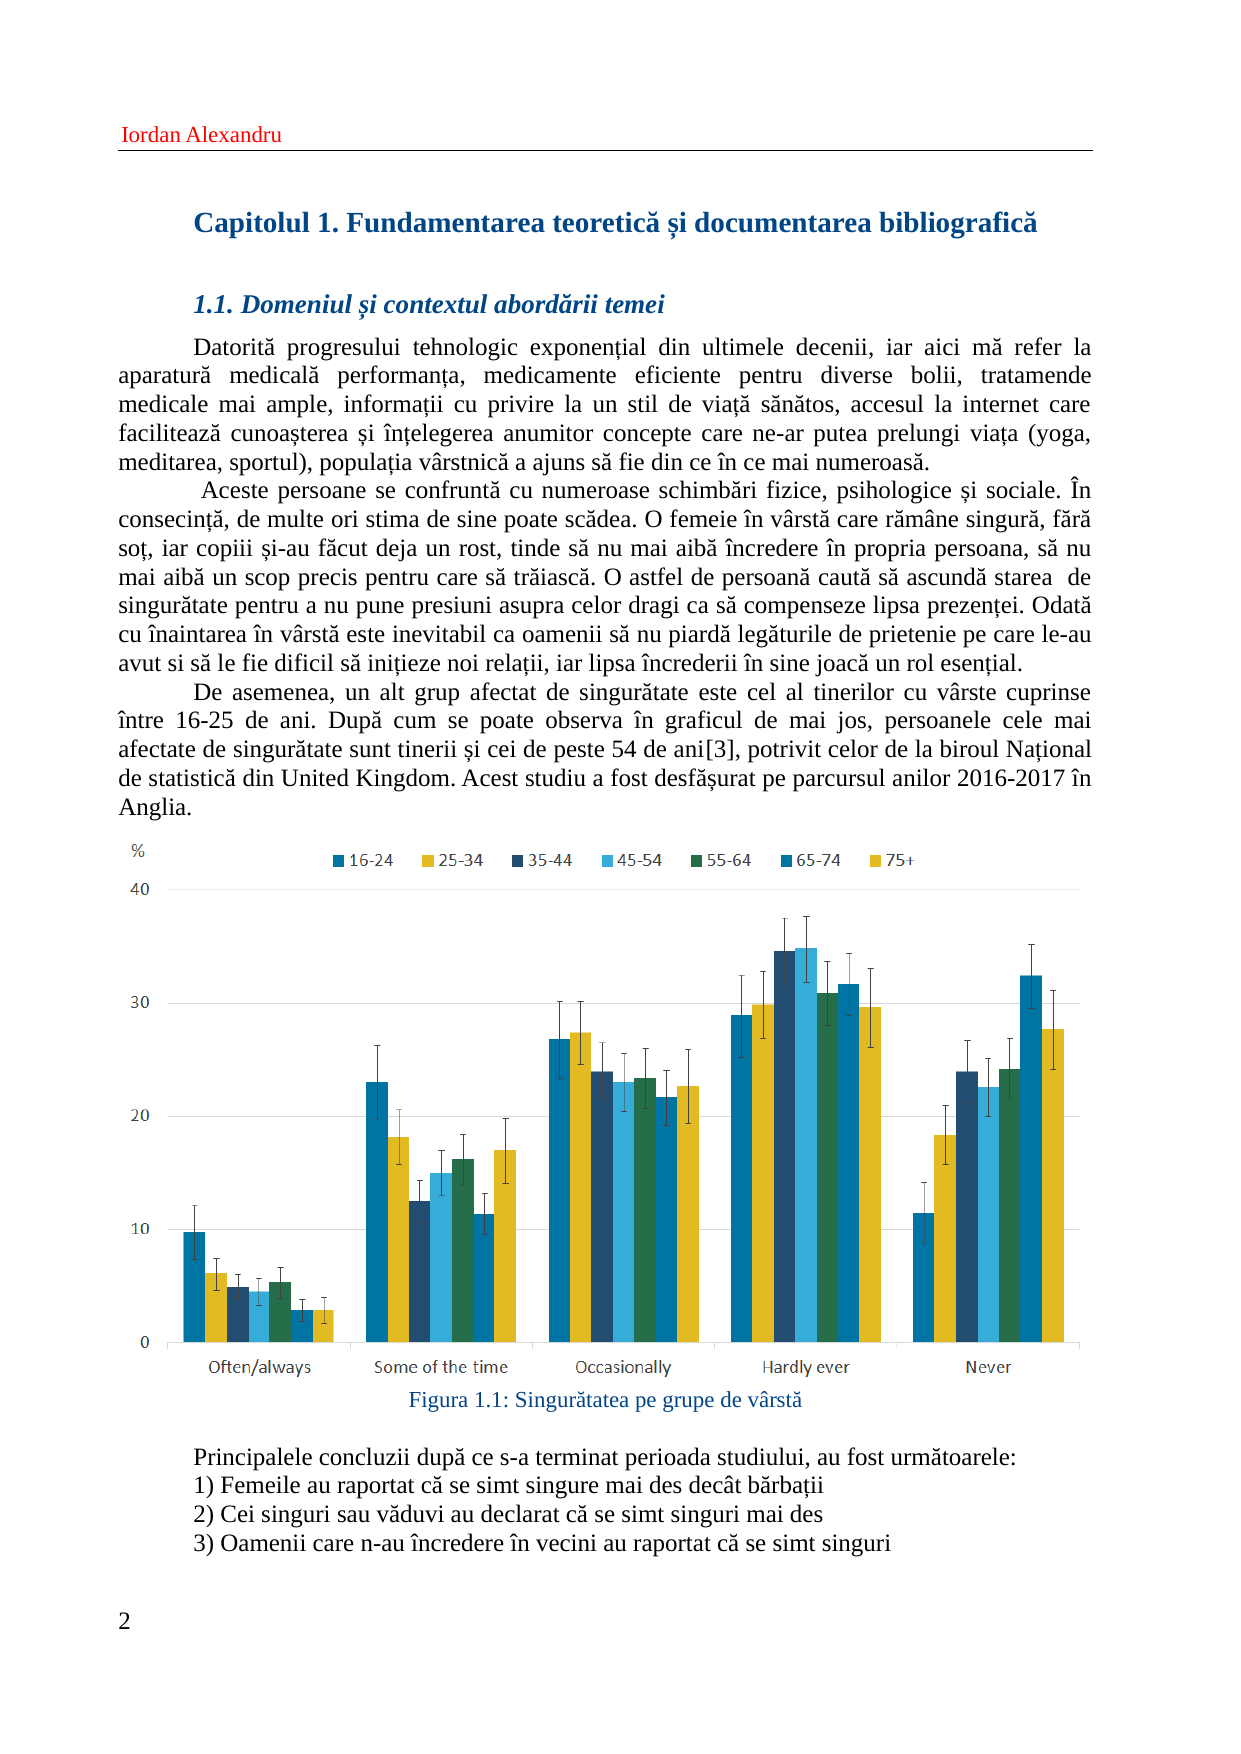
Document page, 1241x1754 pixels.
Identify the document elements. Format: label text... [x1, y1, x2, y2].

text Datorită progresului tehnologic exponențial din ultimele decenii, iar aici mă refer la aparatură medicală performanța, medicamente eficiente pentru diverse bolii, tratamende medicale mai ample, informații cu privire la un stil de viață sănătos, accesul la internet care facilitează cunoașterea și înțelegerea anumitor concepte care ne-ar putea prelungi viața (yoga, meditarea, sportul), populația vârstnică a ajuns să fie din ce în ce mai numeroasă. [118, 332, 1093, 475]
text Aceste persoane se confruntă cu numeroase schimbări fizice, psihologice și sociale. În consecință, de multe ori stima de sine poate scădea. O femeie în vârstă care rămâne singură, fără soț, iar copiii și-au făcut deja un rost, tinde să nu mai aibă încredere în propria persoana, să nu mai aibă un scop precis pentru care să trăiască. O astfel de persoană caută să ascundă starea de singurătate pentru a nu pune presiuni asupra celor dragi ca să compenseze lipsa prezenței. Odată cu înaintarea în vârstă este inevitabil ca oamenii să nu piardă legăturile de prietenie pe care le-au avut si să le fie dificil să inițieze noi relații, iar lipsa încrederii în sine joacă un rol esențial. [118, 475, 1093, 677]
text 1) Femeile au raportat că se simt singure mai des decât bărbații [118, 1470, 1093, 1499]
picture [118, 832, 1093, 1387]
subtitle Fundamentarea teoretică și documentarea bibliografică [118, 205, 1093, 238]
subtitle Domeniul și contextul abordării temei [193, 288, 1093, 319]
text Principalele concluzii după ce s-a terminat perioada studiului, au fost următoarele: [118, 1442, 1093, 1470]
text Figura 1.1: Singurătatea pe grupe de vârstă [118, 1387, 1093, 1413]
text 2) Cei singuri sau văduvi au declarat că se simt singuri mai des [118, 1499, 1093, 1528]
text De asemenea, un alt grup afectat de singurătate este cel al tinerilor cu vârste cuprinse între 16-25 de ani. După cum se poate observa în graficul de mai jos, persoanele cele mai afectate de singurătate sunt tinerii și cei de peste 54 de ani[3], potrivit celor de la biroul Național de statistică din United Kingdom. Acest studiu a fost desfășurat pe parcursul anilor 2016-2017 în Anglia. [118, 677, 1093, 820]
text 3) Oamenii care n-au încredere în vecini au raportat că se simt singuri [118, 1528, 1093, 1557]
